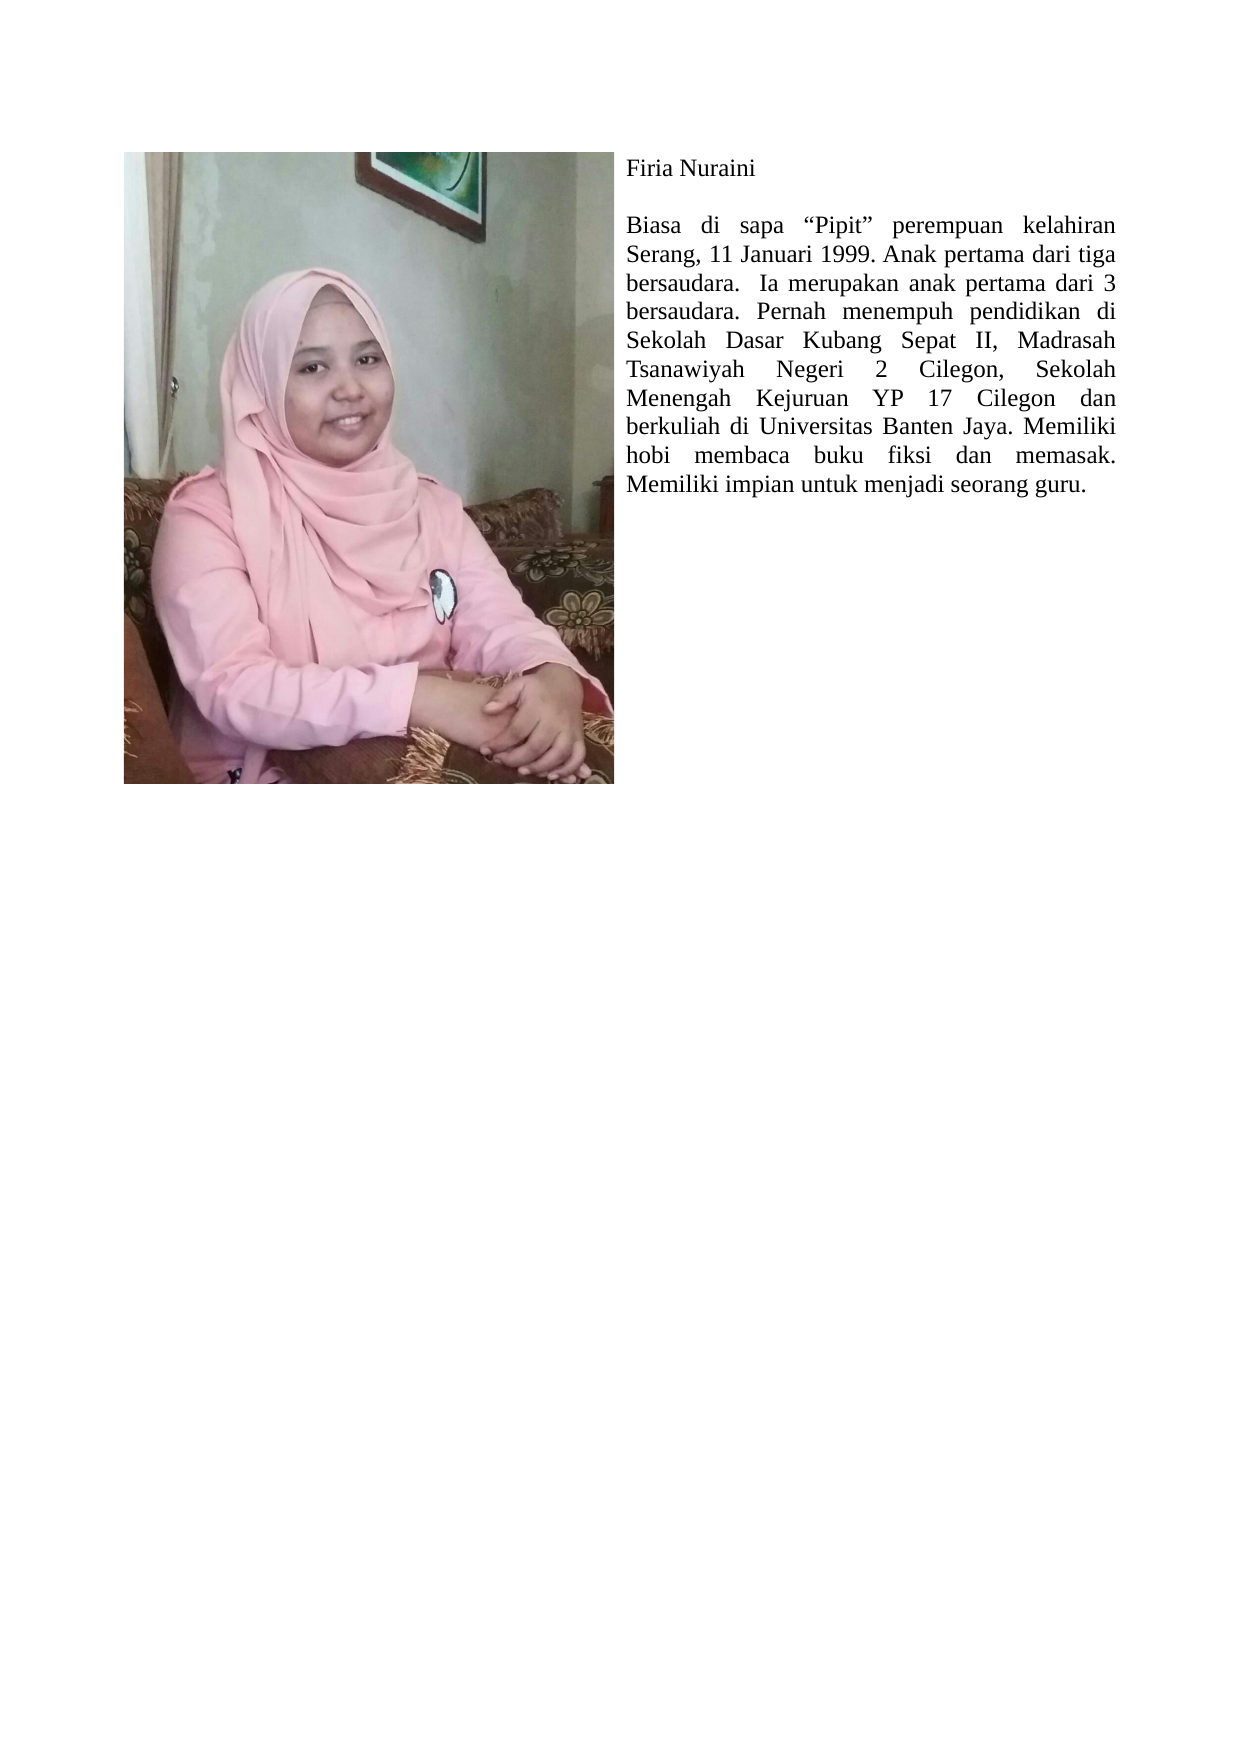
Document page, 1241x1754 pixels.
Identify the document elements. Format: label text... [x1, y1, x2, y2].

table_header Firia Nuraini Biasa di sapa “Pipit” perempuan kelahiran Serang, 11 Januari 1999. Anak pertama dari tiga bersaudara. Ia merupakan anak pertama dari 3 bersaudara. Pernah menempuh pendidikan di Sekolah Dasar Kubang Sepat II, Madrasah Tsanawiyah Negeri 2 Cilegon, Sekolah Menengah Kejuruan YP 17 Cilegon dan berkuliah di Universitas Banten Jaya. Memiliki hobi membaca buku fiksi dan memasak. Memiliki impian untuk menjadi seorang guru. [620, 147, 1122, 818]
picture [123, 152, 615, 784]
table_header [118, 147, 620, 818]
